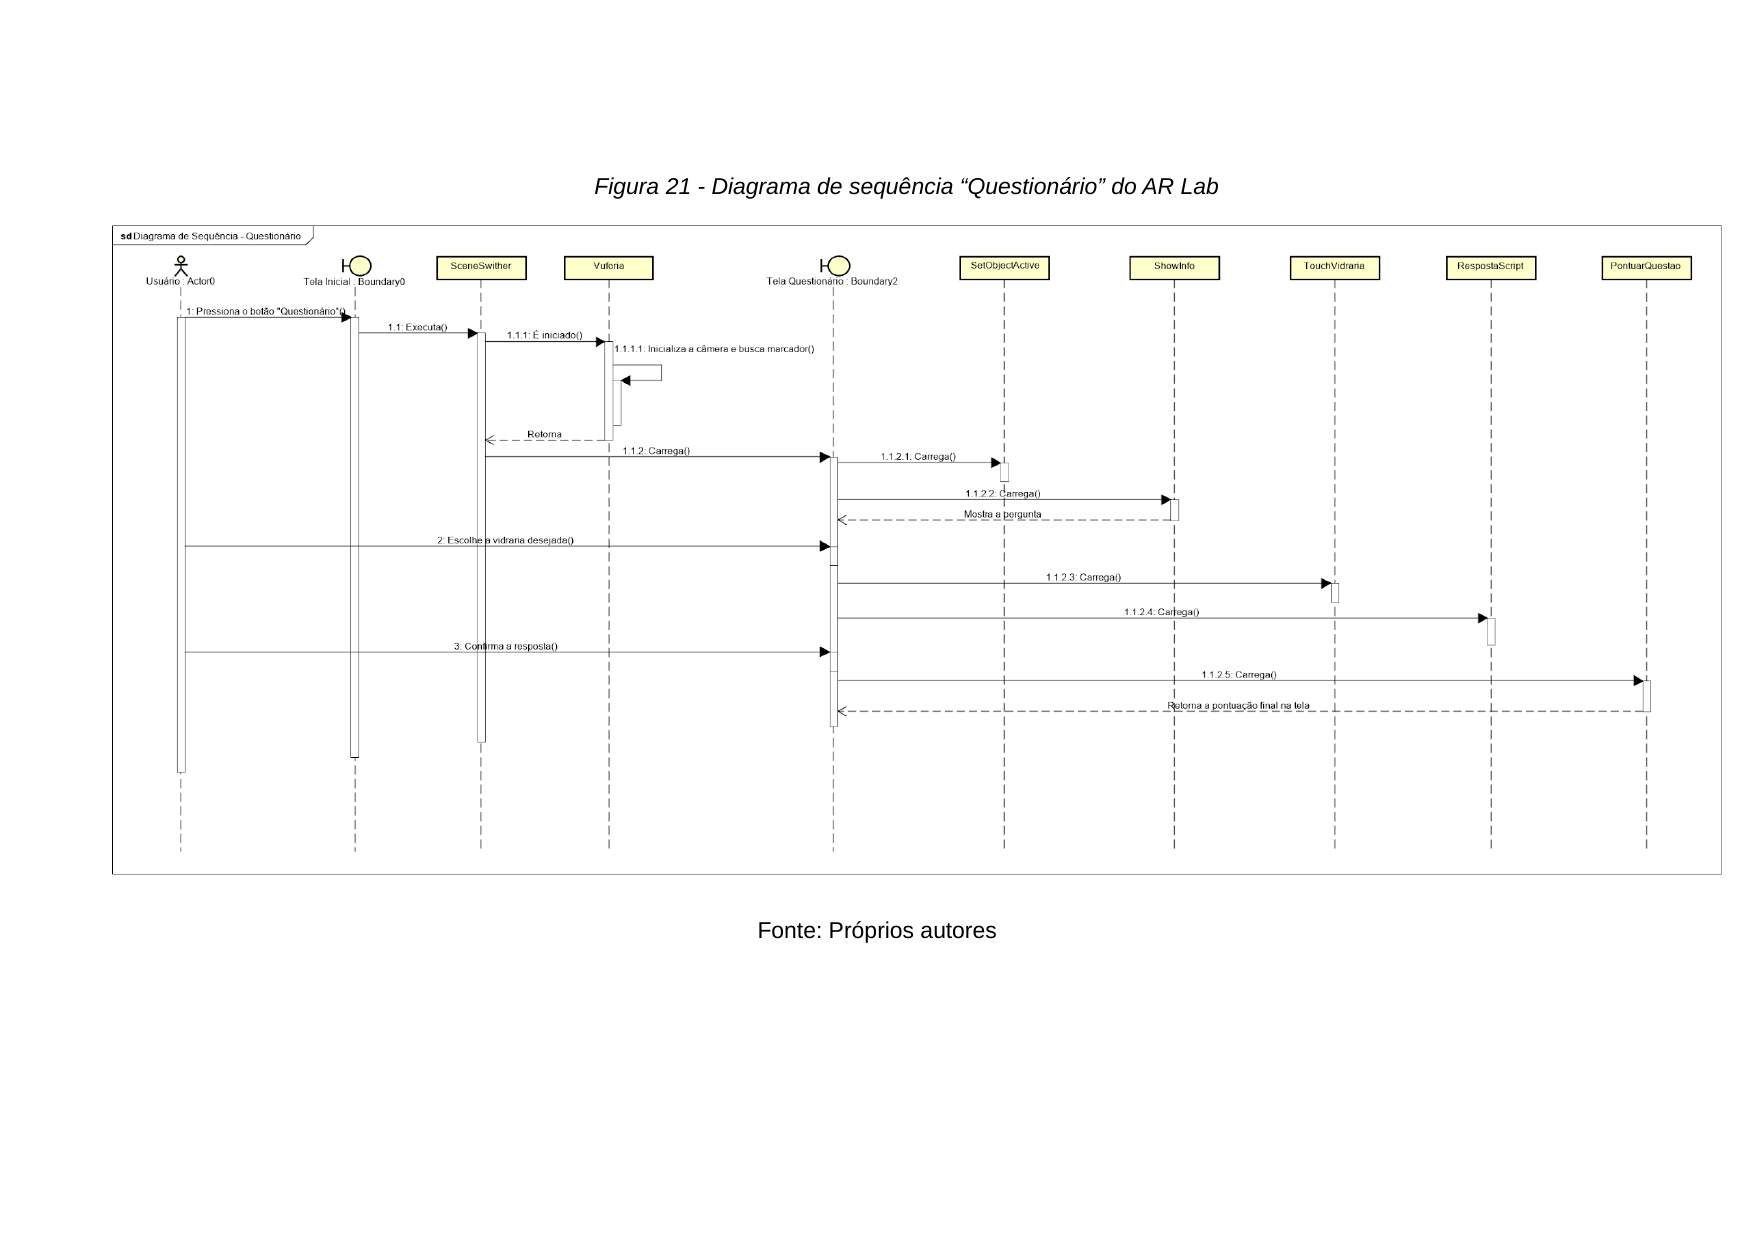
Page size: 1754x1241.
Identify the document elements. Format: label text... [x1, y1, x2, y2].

text Fonte: Próprios autores [118, 917, 1636, 943]
picture [104, 219, 1728, 881]
text Figura 21 - Diagrama de sequência “Questionário” do AR Lab [119, 171, 1697, 200]
